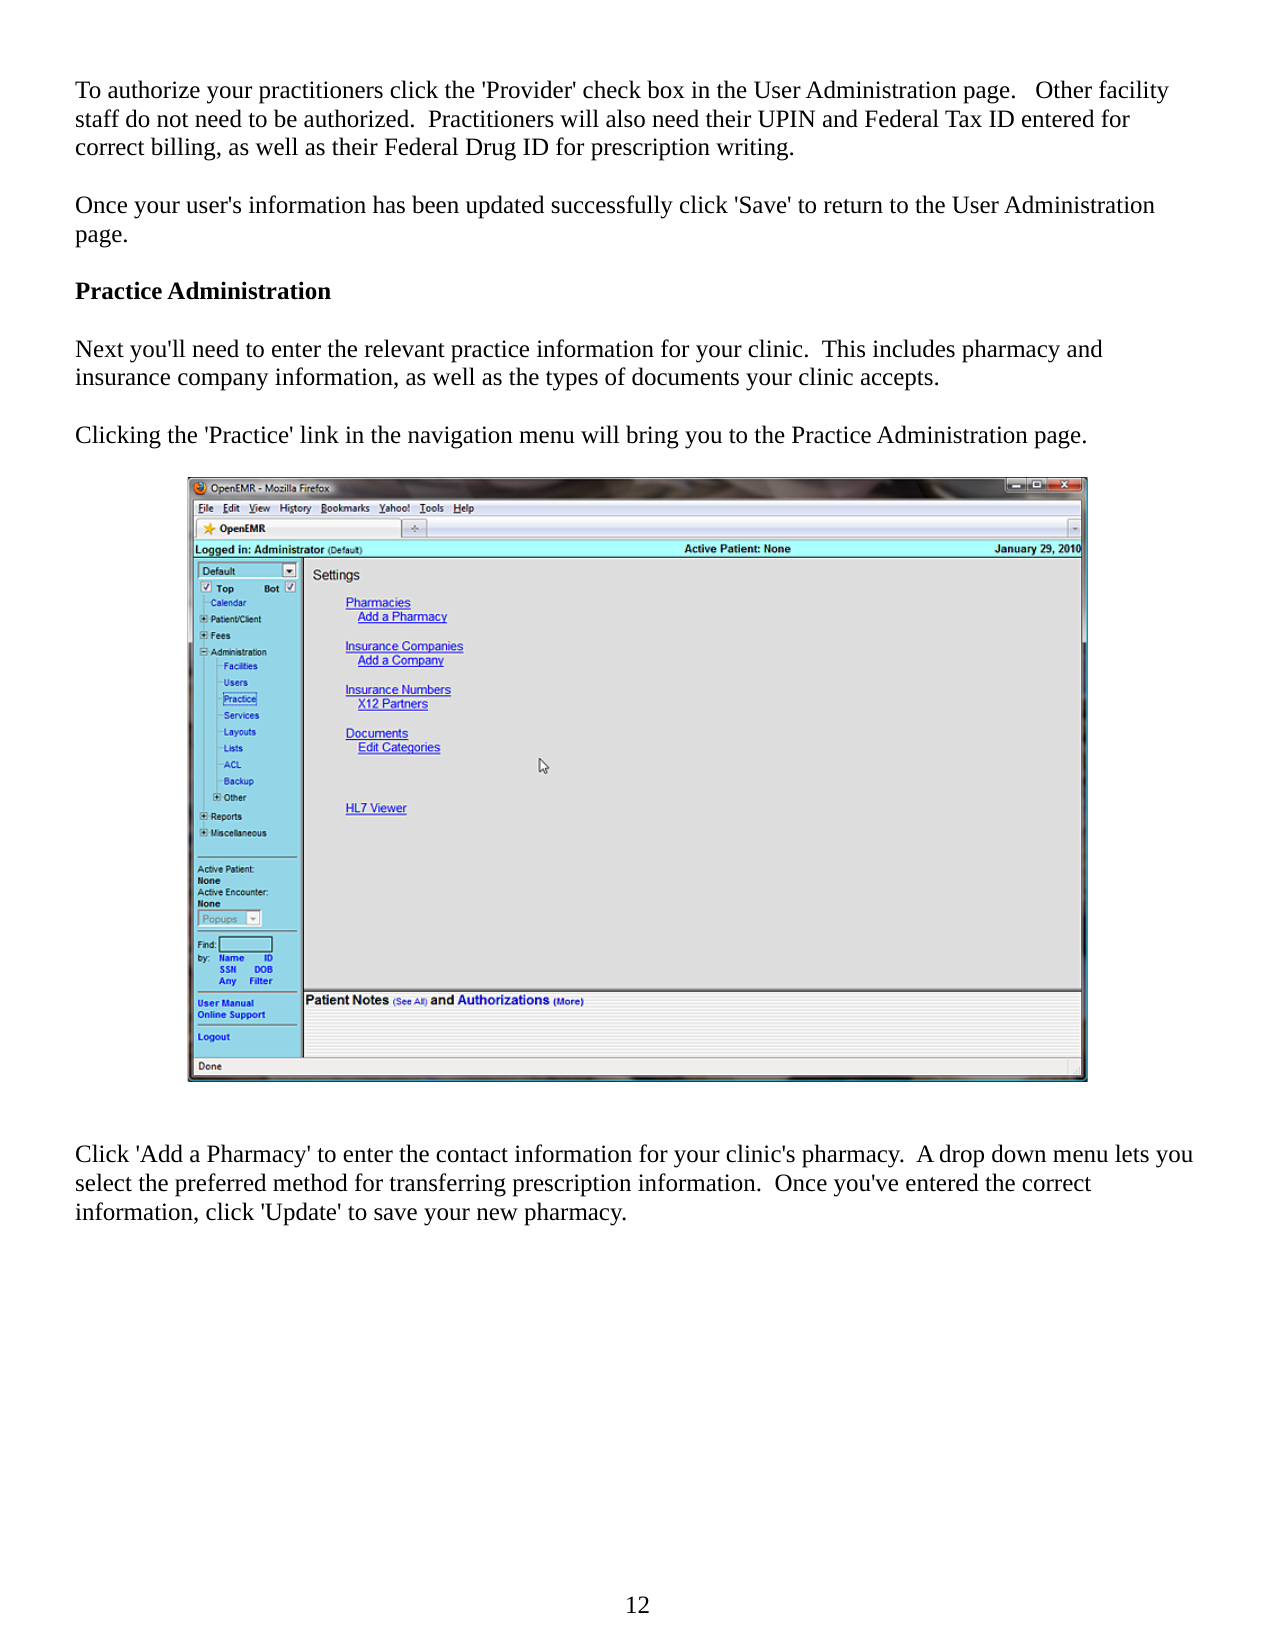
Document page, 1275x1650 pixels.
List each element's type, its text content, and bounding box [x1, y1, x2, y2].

text Once your user's information has been updated successfully click 'Save' to return to the User Administration page. [75, 190, 1200, 247]
picture [187, 477, 1088, 1082]
text Clicking the 'Practice' link in the navigation menu will bring you to the Practice Administration page. [75, 420, 1200, 449]
text To authorize your practitioners click the 'Provider' check box in the User Administration page. Other facility staff do not need to be authorized. Practitioners will also need their UPIN and Federal Tax ID entered for correct billing, as well as their Federal Drug ID for prescription writing. [75, 75, 1200, 161]
text Practice Administration [75, 276, 1200, 305]
text Click 'Add a Pharmacy' to enter the contact information for your clinic's pharmacy. A drop down menu lets you select the preferred method for transferring prescription information. Once you've entered the correct information, click 'Update' to save your new pharmacy. [75, 1139, 1200, 1226]
text Next you'll need to enter the relevant practice information for your clinic. This includes pharmacy and insurance company information, as well as the types of documents your clinic accepts. [75, 334, 1200, 391]
